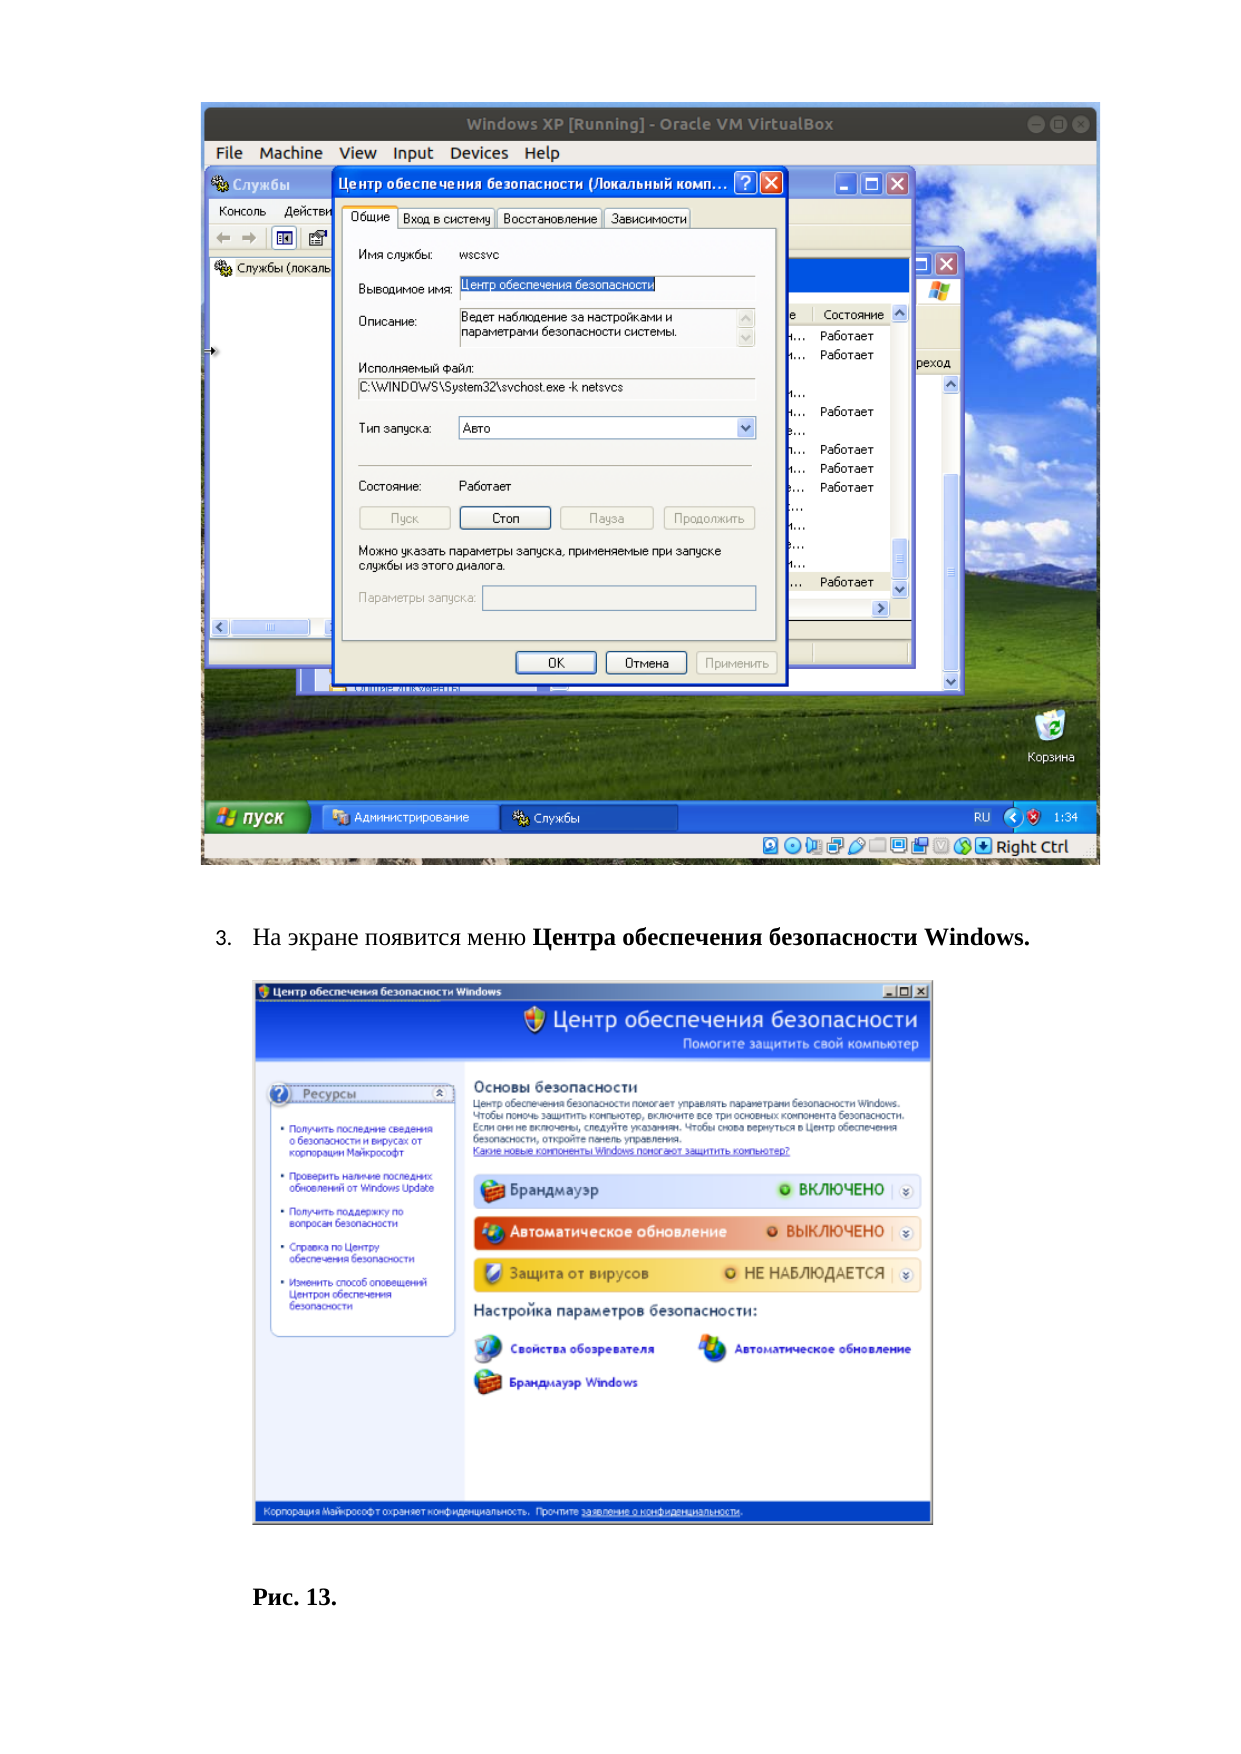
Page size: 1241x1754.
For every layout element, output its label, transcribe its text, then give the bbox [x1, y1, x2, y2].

picture [252, 980, 934, 1525]
text Рис. 13. [252, 1554, 1152, 1611]
list На экране появится меню Центра обеспечения безопасности Windows. [215, 922, 1152, 951]
picture [200, 102, 1101, 865]
